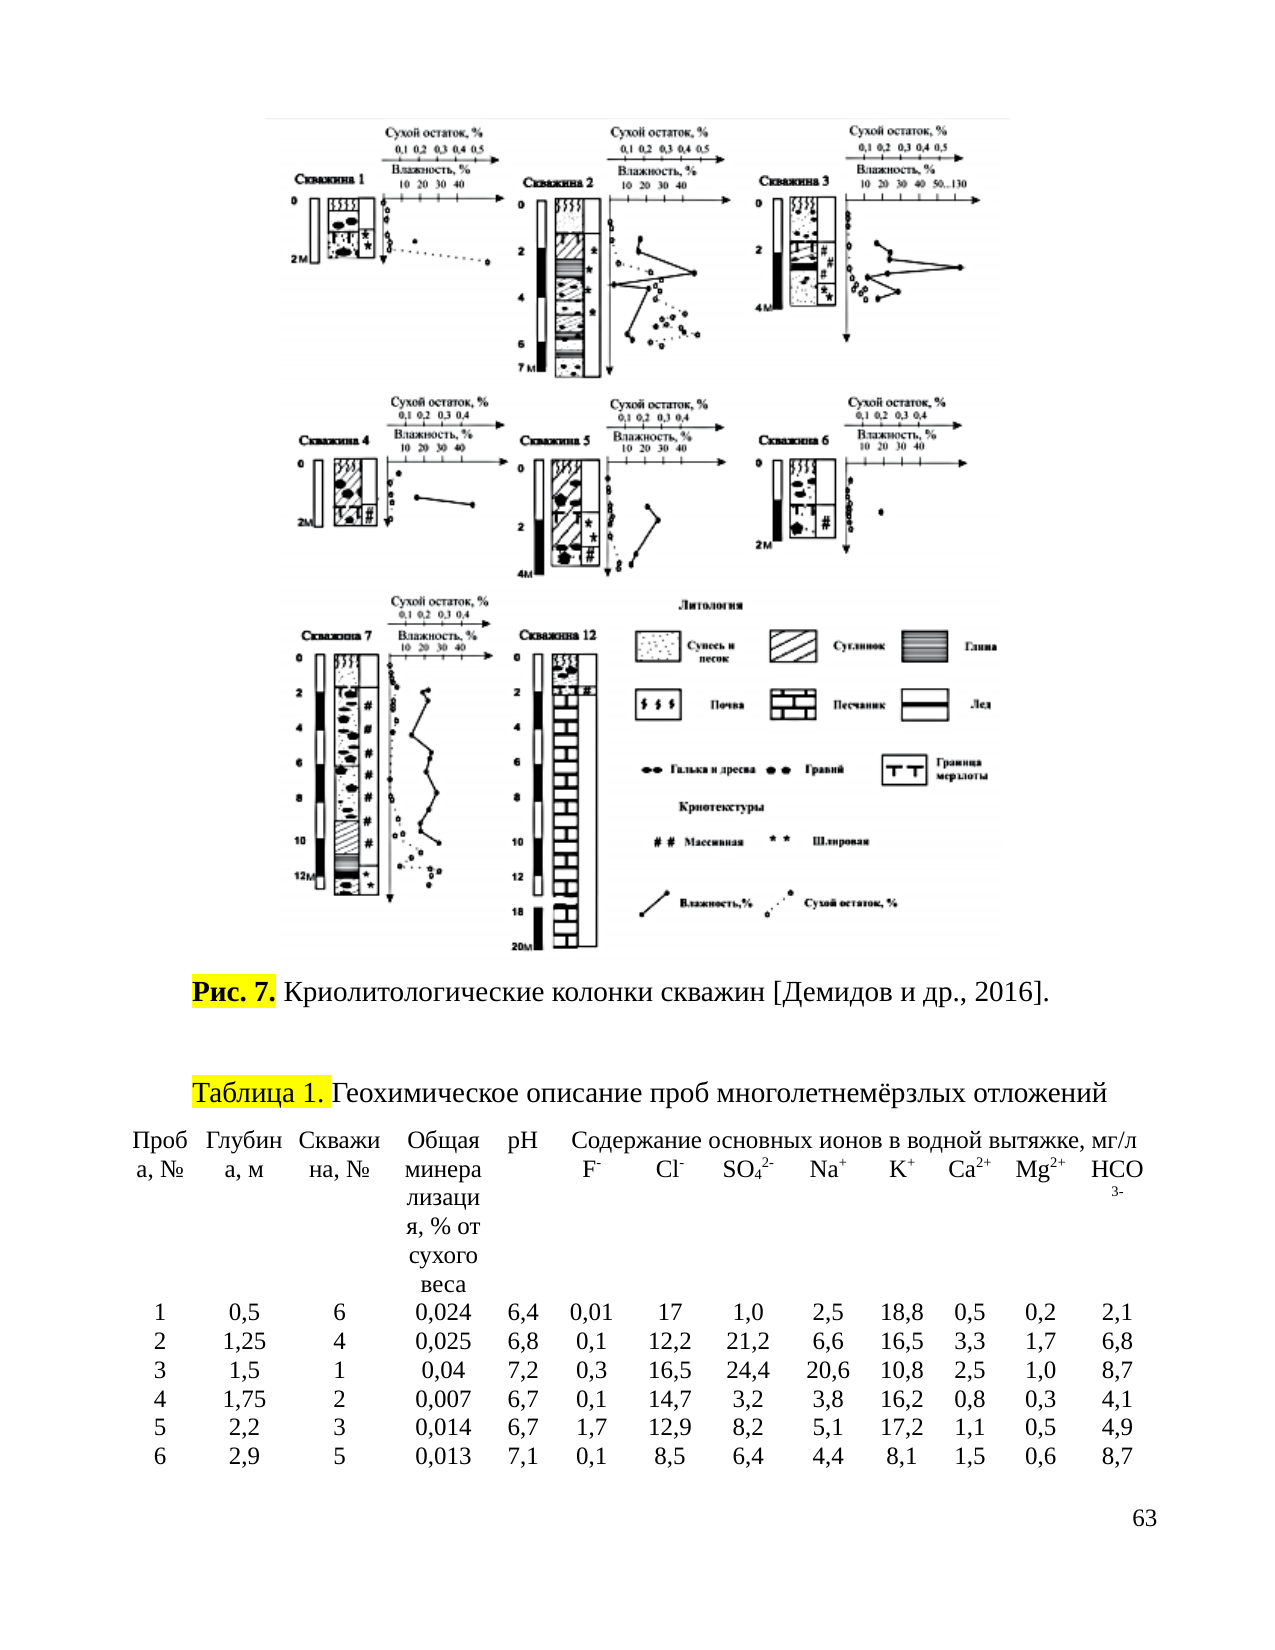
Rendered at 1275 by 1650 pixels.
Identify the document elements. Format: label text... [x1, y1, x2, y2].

table_cell 0,024 [392, 1298, 494, 1326]
table_cell 18,8 [868, 1298, 936, 1326]
table_cell 17 [631, 1298, 708, 1326]
table_cell 6 [118, 1441, 202, 1470]
table_cell 2,1 [1077, 1298, 1157, 1326]
table_cell 10,8 [868, 1355, 936, 1384]
table_cell 2,9 [202, 1441, 286, 1470]
table_cell 21,2 [708, 1326, 788, 1355]
table_cell SO42- [708, 1154, 788, 1297]
table_cell 0,2 [1004, 1298, 1077, 1326]
table_cell 0,5 [202, 1298, 286, 1326]
table_cell HCO3- [1077, 1154, 1157, 1297]
table_header Скважина, № [286, 1125, 392, 1297]
table_cell 7,1 [494, 1441, 551, 1470]
table_cell Ca2+ [936, 1154, 1003, 1297]
table_cell 0,014 [392, 1413, 494, 1441]
table_cell 1,25 [202, 1326, 286, 1355]
table_cell 1,7 [551, 1413, 631, 1441]
table_cell 1,75 [202, 1384, 286, 1412]
table_cell 7,2 [494, 1355, 551, 1384]
table_cell Na+ [788, 1154, 868, 1297]
table_cell 1 [286, 1355, 392, 1384]
table_cell Cl- [631, 1154, 708, 1297]
table_cell 6,7 [494, 1384, 551, 1412]
table_cell 2,5 [788, 1298, 868, 1326]
table_cell 1,7 [1004, 1326, 1077, 1355]
table_cell 1 [118, 1298, 202, 1326]
picture [264, 118, 1011, 960]
table_cell 0,1 [551, 1384, 631, 1412]
table_cell 4,9 [1077, 1413, 1157, 1441]
table_cell 4,4 [788, 1441, 868, 1470]
table_cell 3 [118, 1355, 202, 1384]
table_header pH [494, 1125, 551, 1297]
table_cell 8,1 [868, 1441, 936, 1470]
table_cell 0,5 [936, 1298, 1003, 1326]
table_cell 1,1 [936, 1413, 1003, 1441]
table_cell F- [551, 1154, 631, 1297]
table_cell 6,8 [1077, 1326, 1157, 1355]
table_header Общая минерализация, % от сухого веса [392, 1125, 494, 1297]
table_cell 0,007 [392, 1384, 494, 1412]
table_cell 0,1 [551, 1326, 631, 1355]
table_cell 1,0 [1004, 1355, 1077, 1384]
table_cell 14,7 [631, 1384, 708, 1412]
subtitle Таблица 1. Геохимическое описание проб многолетнемёрзлых отложений [118, 1075, 1157, 1108]
table_cell 3,8 [788, 1384, 868, 1412]
table_cell 0,6 [1004, 1441, 1077, 1470]
table_cell 4 [118, 1384, 202, 1412]
table_cell 5 [118, 1413, 202, 1441]
table_cell 0,1 [551, 1441, 631, 1470]
table_header Проба, № [118, 1125, 202, 1297]
table_header Содержание основных ионов в водной вытяжке, мг/л [551, 1125, 1157, 1154]
table_cell 2 [286, 1384, 392, 1412]
table_cell 24,4 [708, 1355, 788, 1384]
table_cell 6,8 [494, 1326, 551, 1355]
table_cell 6,7 [494, 1413, 551, 1441]
table_cell 0,01 [551, 1298, 631, 1326]
table_cell 0,04 [392, 1355, 494, 1384]
table_cell 8,2 [708, 1413, 788, 1441]
table_cell 1,5 [936, 1441, 1003, 1470]
table_cell 6,4 [494, 1298, 551, 1326]
table_cell 6 [286, 1298, 392, 1326]
table_cell 16,5 [631, 1355, 708, 1384]
table_cell 12,9 [631, 1413, 708, 1441]
table_cell 20,6 [788, 1355, 868, 1384]
table_cell 4,1 [1077, 1384, 1157, 1412]
table_cell 1,5 [202, 1355, 286, 1384]
table_cell 3,2 [708, 1384, 788, 1412]
table_cell 8,5 [631, 1441, 708, 1470]
table_cell 3,3 [936, 1326, 1003, 1355]
table_cell 0,013 [392, 1441, 494, 1470]
table_cell 8,7 [1077, 1441, 1157, 1470]
table_cell 16,5 [868, 1326, 936, 1355]
table_cell 5 [286, 1441, 392, 1470]
table_cell 6,4 [708, 1441, 788, 1470]
subtitle Рис. 7. Криолитологические колонки скважин [Демидов и др., 2016]⁠. [118, 974, 1157, 1008]
table_cell 4 [286, 1326, 392, 1355]
table_cell 2,2 [202, 1413, 286, 1441]
table_cell 0,3 [551, 1355, 631, 1384]
table_cell 3 [286, 1413, 392, 1441]
table_cell 0,8 [936, 1384, 1003, 1412]
table_cell 2 [118, 1326, 202, 1355]
table_header Глубина, м [202, 1125, 286, 1297]
table_cell Mg2+ [1004, 1154, 1077, 1297]
table_cell 5,1 [788, 1413, 868, 1441]
table_cell 6,6 [788, 1326, 868, 1355]
table_cell 0,025 [392, 1326, 494, 1355]
table_cell 0,3 [1004, 1384, 1077, 1412]
table_cell 8,7 [1077, 1355, 1157, 1384]
table_cell 2,5 [936, 1355, 1003, 1384]
table_cell 12,2 [631, 1326, 708, 1355]
table_cell 16,2 [868, 1384, 936, 1412]
table_cell 17,2 [868, 1413, 936, 1441]
table_cell K+ [868, 1154, 936, 1297]
table_cell 0,5 [1004, 1413, 1077, 1441]
table_cell 1,0 [708, 1298, 788, 1326]
